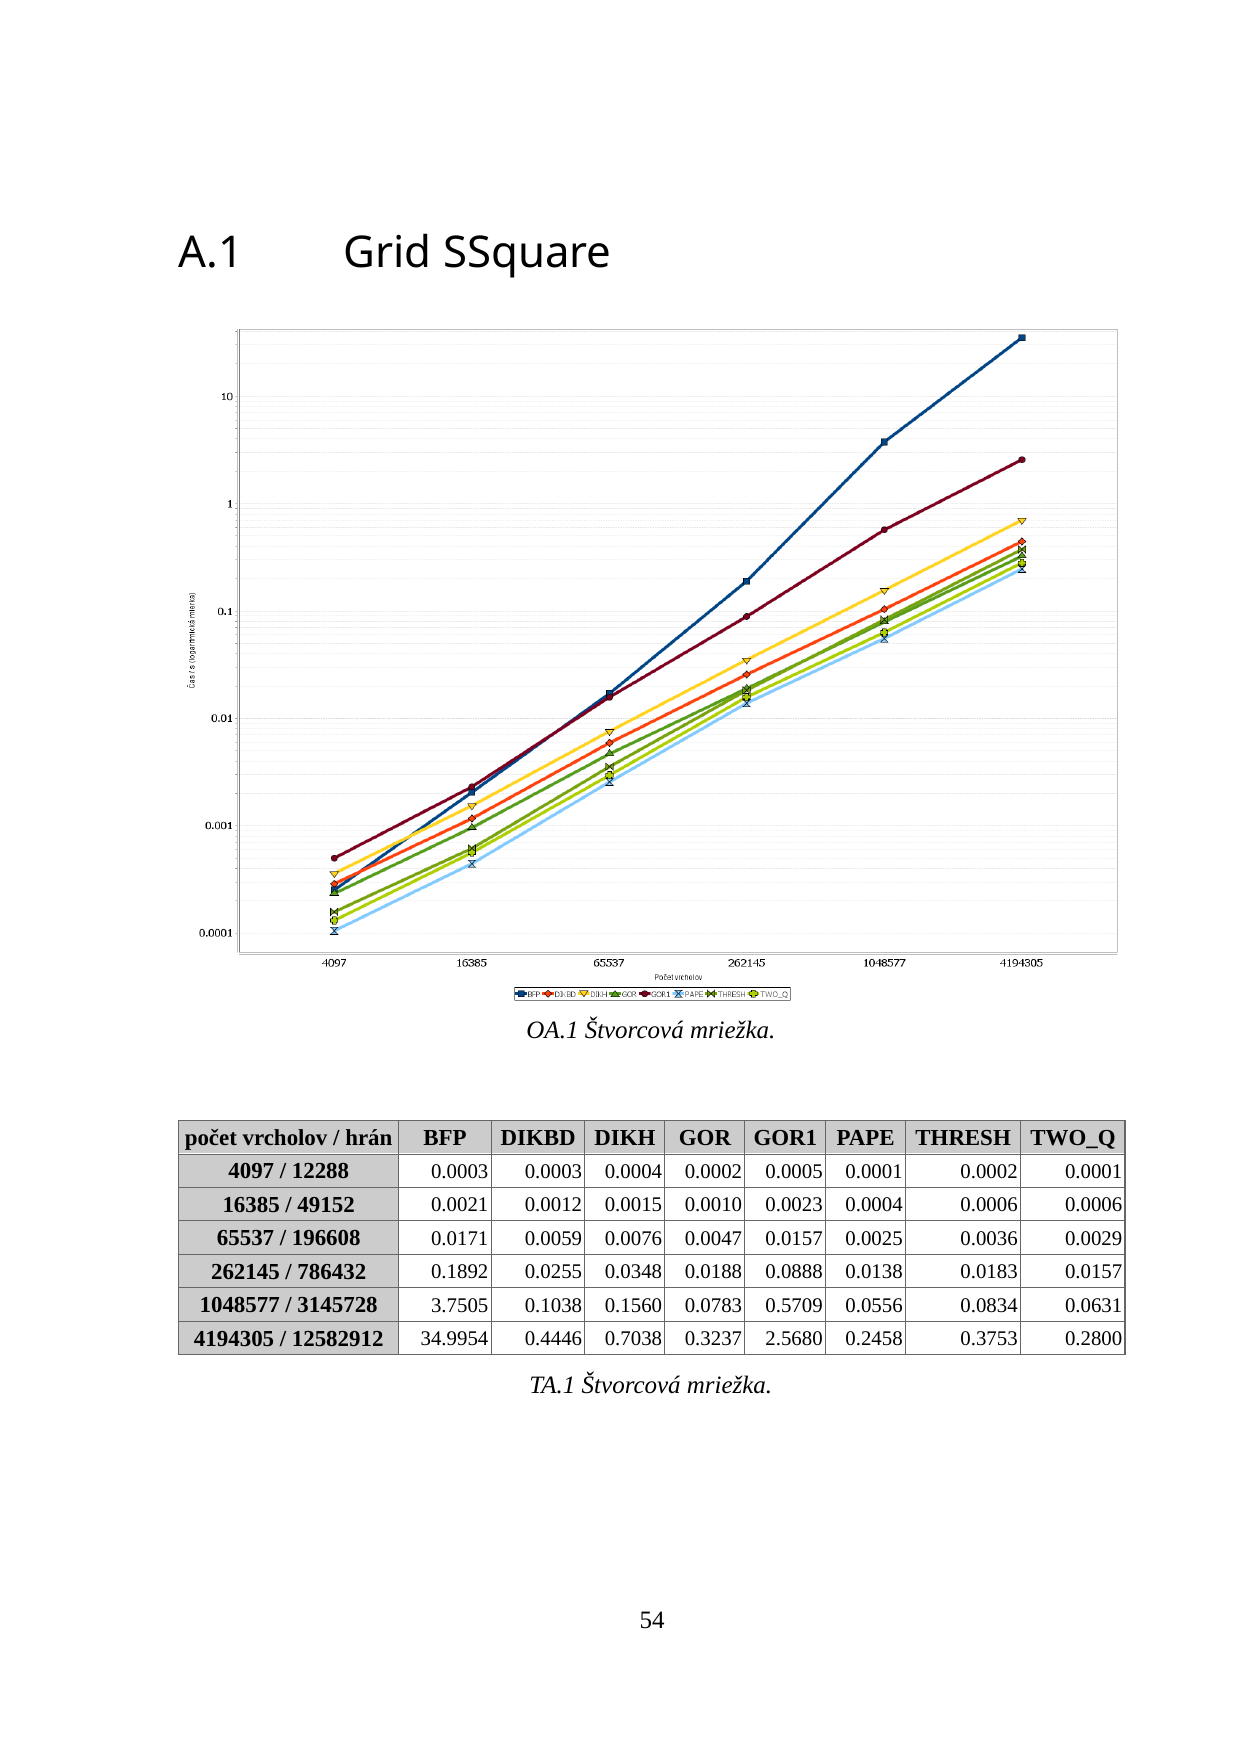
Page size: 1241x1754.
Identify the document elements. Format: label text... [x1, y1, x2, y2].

subtitle Grid SSquare [178, 221, 1125, 280]
table_cell 0.0255 [492, 1255, 584, 1287]
table_cell 262145 / 786432 [179, 1255, 398, 1287]
table_cell 0.0006 [1021, 1188, 1124, 1220]
table_header DIKBD [492, 1121, 584, 1153]
table_cell 0.0004 [585, 1155, 664, 1187]
table_header počet vrcholov / hrán [179, 1121, 398, 1153]
table_cell 0.0076 [585, 1221, 664, 1254]
table_cell 0.0023 [745, 1188, 825, 1220]
table_cell 0.0556 [826, 1288, 905, 1321]
table_cell 0.1560 [585, 1288, 664, 1321]
table_cell 0.0003 [399, 1155, 491, 1187]
table_cell 0.3753 [906, 1322, 1020, 1354]
table_cell 0.5709 [745, 1288, 825, 1321]
table_cell 1048577 / 3145728 [179, 1288, 398, 1321]
table_cell 3.7505 [399, 1288, 491, 1321]
table_cell 0.0157 [1021, 1255, 1124, 1287]
table_cell 0.0021 [399, 1188, 491, 1220]
table_cell 0.2800 [1021, 1322, 1124, 1354]
table_header PAPE [826, 1121, 905, 1153]
table_cell 0.0006 [906, 1188, 1020, 1220]
table_cell 4097 / 12288 [179, 1155, 398, 1187]
table_cell 0.0001 [1021, 1155, 1124, 1187]
table_header GOR [665, 1121, 744, 1153]
table_cell 0.0183 [906, 1255, 1020, 1287]
table_cell 65537 / 196608 [179, 1221, 398, 1254]
table_header THRESH [906, 1121, 1020, 1153]
table_cell 0.0010 [665, 1188, 744, 1220]
table_cell 0.0002 [906, 1155, 1020, 1187]
table_cell 0.0036 [906, 1221, 1020, 1254]
picture [180, 325, 1124, 1001]
table_cell 0.0783 [665, 1288, 744, 1321]
table_cell 0.7038 [585, 1322, 664, 1354]
table_cell 0.1892 [399, 1255, 491, 1287]
table_cell 0.1038 [492, 1288, 584, 1321]
table_cell 0.0171 [399, 1221, 491, 1254]
table_cell 0.0888 [745, 1255, 825, 1287]
table_header TWO_Q [1021, 1121, 1124, 1153]
text TA.1 Štvorcová mriežka. [178, 1370, 1125, 1399]
table_cell 0.0005 [745, 1155, 825, 1187]
table_cell 0.0157 [745, 1221, 825, 1254]
table_cell 0.0012 [492, 1188, 584, 1220]
text OA.1 Štvorcová mriežka. [178, 295, 1125, 1044]
table_cell 0.0004 [826, 1188, 905, 1220]
table_cell 4194305 / 12582912 [179, 1322, 398, 1354]
table_cell 0.2458 [826, 1322, 905, 1354]
table_header DIKH [585, 1121, 664, 1153]
table_cell 0.0025 [826, 1221, 905, 1254]
table_header BFP [399, 1121, 491, 1153]
table_cell 16385 / 49152 [179, 1188, 398, 1220]
table_cell 34.9954 [399, 1322, 491, 1354]
table_cell 0.0015 [585, 1188, 664, 1220]
table_cell 0.0138 [826, 1255, 905, 1287]
table_cell 0.0059 [492, 1221, 584, 1254]
table_cell 0.0188 [665, 1255, 744, 1287]
table_header GOR1 [745, 1121, 825, 1153]
table_cell 0.0001 [826, 1155, 905, 1187]
table_cell 0.0003 [492, 1155, 584, 1187]
table_cell 0.0631 [1021, 1288, 1124, 1321]
table_cell 0.0834 [906, 1288, 1020, 1321]
table_cell 0.3237 [665, 1322, 744, 1354]
table_cell 0.0002 [665, 1155, 744, 1187]
table_cell 2.5680 [745, 1322, 825, 1354]
table_cell 0.4446 [492, 1322, 584, 1354]
table_cell 0.0348 [585, 1255, 664, 1287]
table_cell 0.0047 [665, 1221, 744, 1254]
table_cell 0.0029 [1021, 1221, 1124, 1254]
